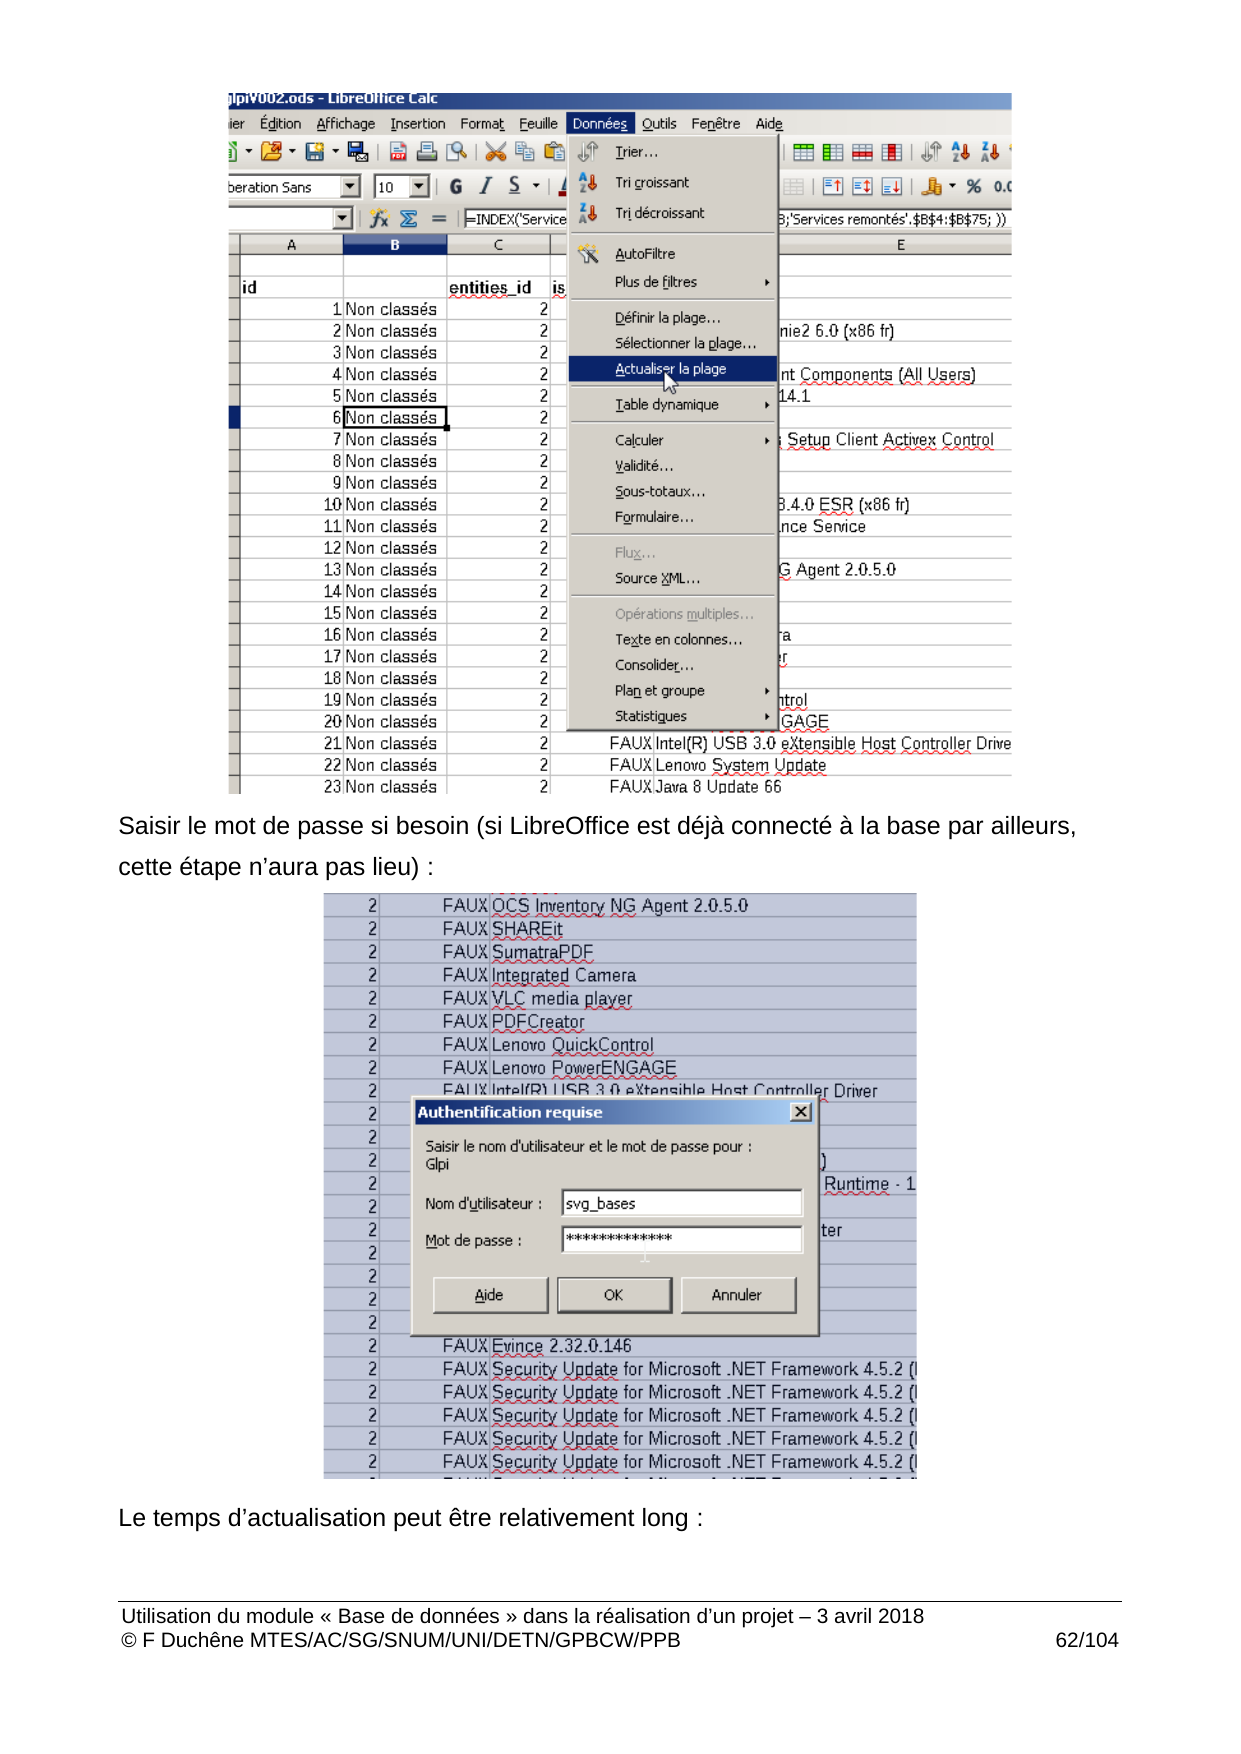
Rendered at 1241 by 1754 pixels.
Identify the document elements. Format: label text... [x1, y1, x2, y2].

picture [323, 893, 917, 1479]
picture [228, 93, 1012, 794]
text Saisir le mot de passe si besoin (si LibreOffice est déjà connecté à la base par ailleurs, [118, 811, 1122, 840]
text Le temps d’actualisation peut être relativement long : [118, 1503, 1122, 1532]
text cette étape n’aura pas lieu) : [118, 852, 1122, 881]
